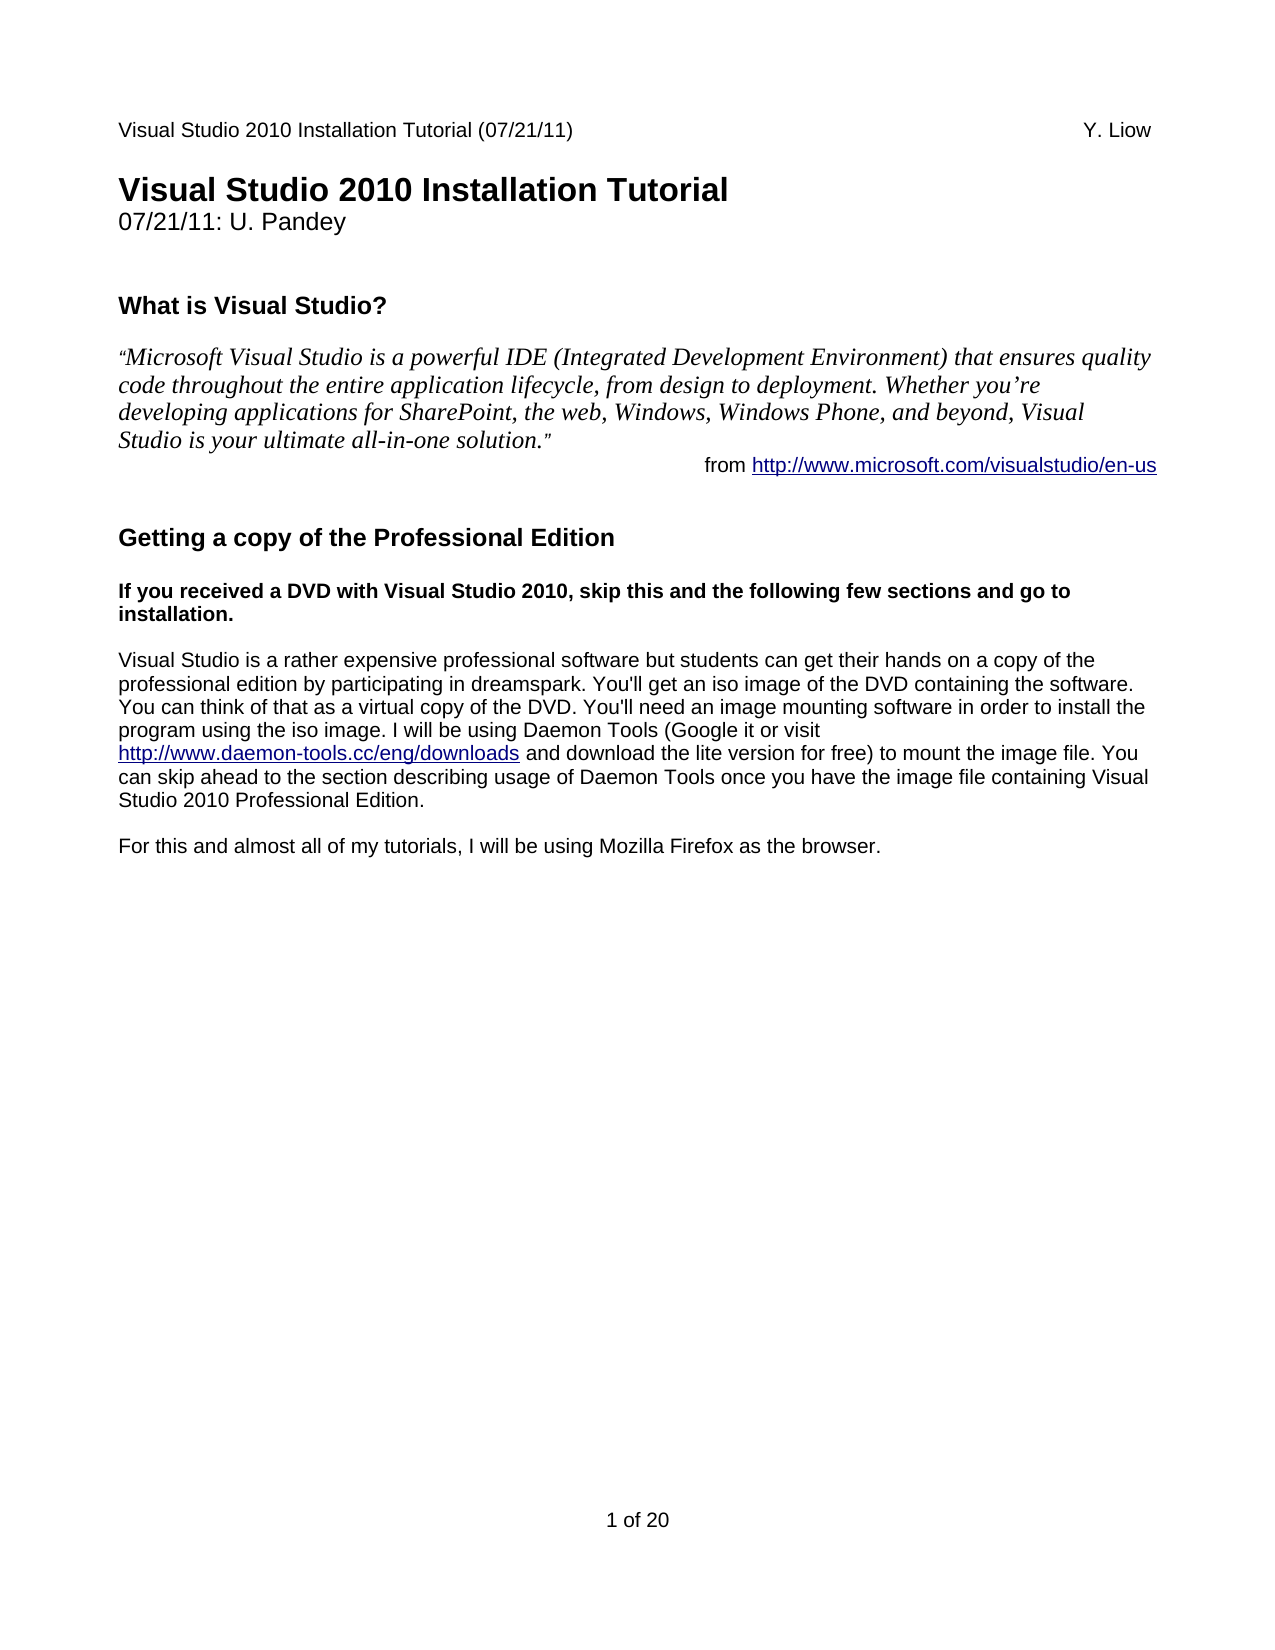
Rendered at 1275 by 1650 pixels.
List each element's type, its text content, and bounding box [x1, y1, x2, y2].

text For this and almost all of my tutorials, I will be using Mozilla Firefox as the browser. [118, 835, 1157, 858]
text “Microsoft Visual Studio is a powerful IDE (Integrated Development Environment) that ensures quality code throughout the entire application lifecycle, from design to deployment. Whether you’re developing applications for SharePoint, the web, Windows, Windows Phone, and beyond, Visual Studio is your ultimate all-in-one solution.” [118, 343, 1157, 454]
text Getting a copy of the Professional Edition [118, 523, 1157, 551]
text If you received a DVD with Visual Studio 2010, skip this and the following few sections and go to installation. [118, 579, 1157, 626]
text 07/21/11: U. Pandey [118, 208, 1157, 236]
text Visual Studio is a rather expensive professional software but students can get their hands on a copy of the professional edition by participating in dreamspark. You'll get an iso image of the DVD containing the software. You can think of that as a virtual copy of the DVD. You'll need an image mounting software in order to install the program using the iso image. I will be using Daemon Tools (Google it or visit http://www.daemon-tools.cc/eng/downloads and download the lite version for free) to mount the image file. You can skip ahead to the section describing usage of Daemon Tools once you have the image file containing Visual Studio 2010 Professional Edition. [118, 649, 1157, 812]
text Visual Studio 2010 Installation Tutorial [118, 171, 1157, 208]
text from http://www.microsoft.com/visualstudio/en-us [118, 454, 1157, 477]
text What is Visual Studio? [118, 292, 1157, 320]
